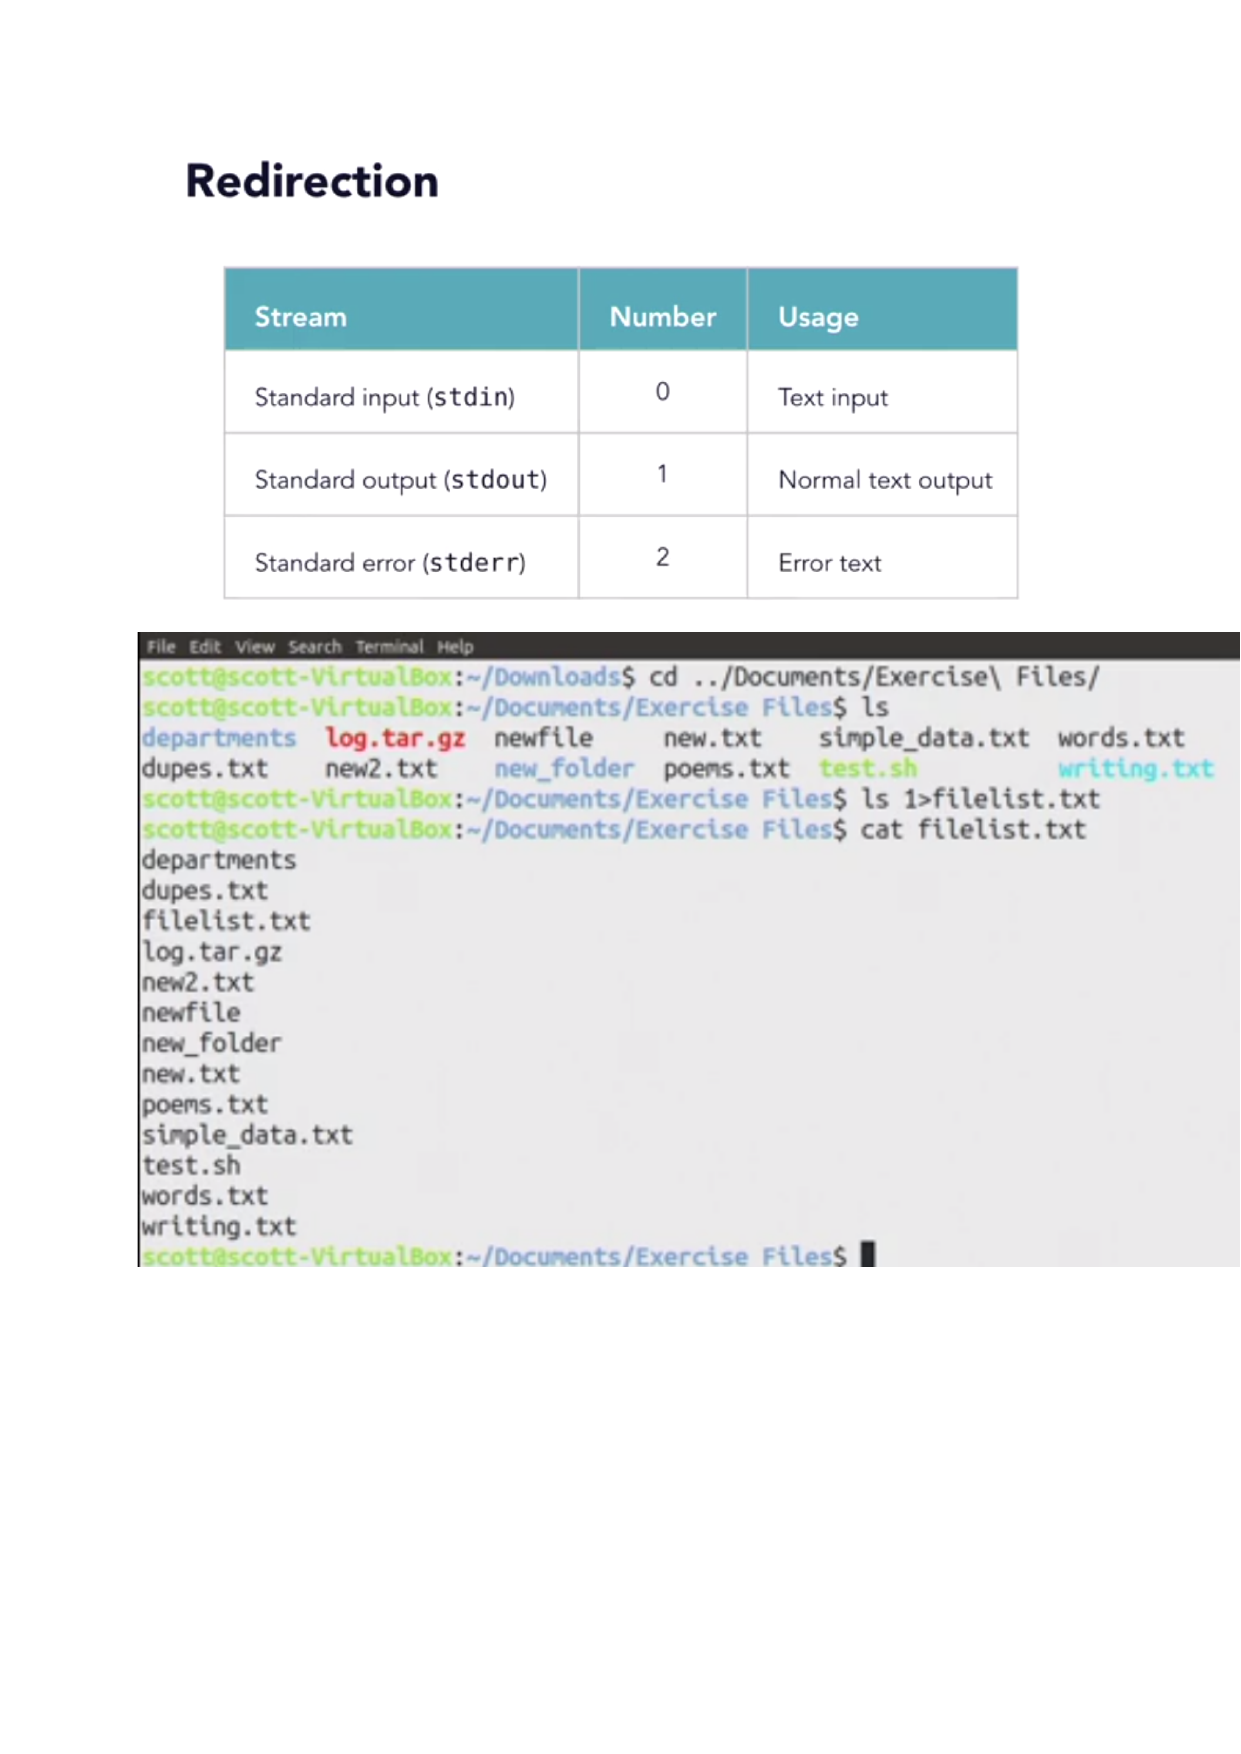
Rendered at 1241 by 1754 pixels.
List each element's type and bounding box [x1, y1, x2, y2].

picture [169, 140, 1035, 607]
picture [137, 632, 1240, 1267]
